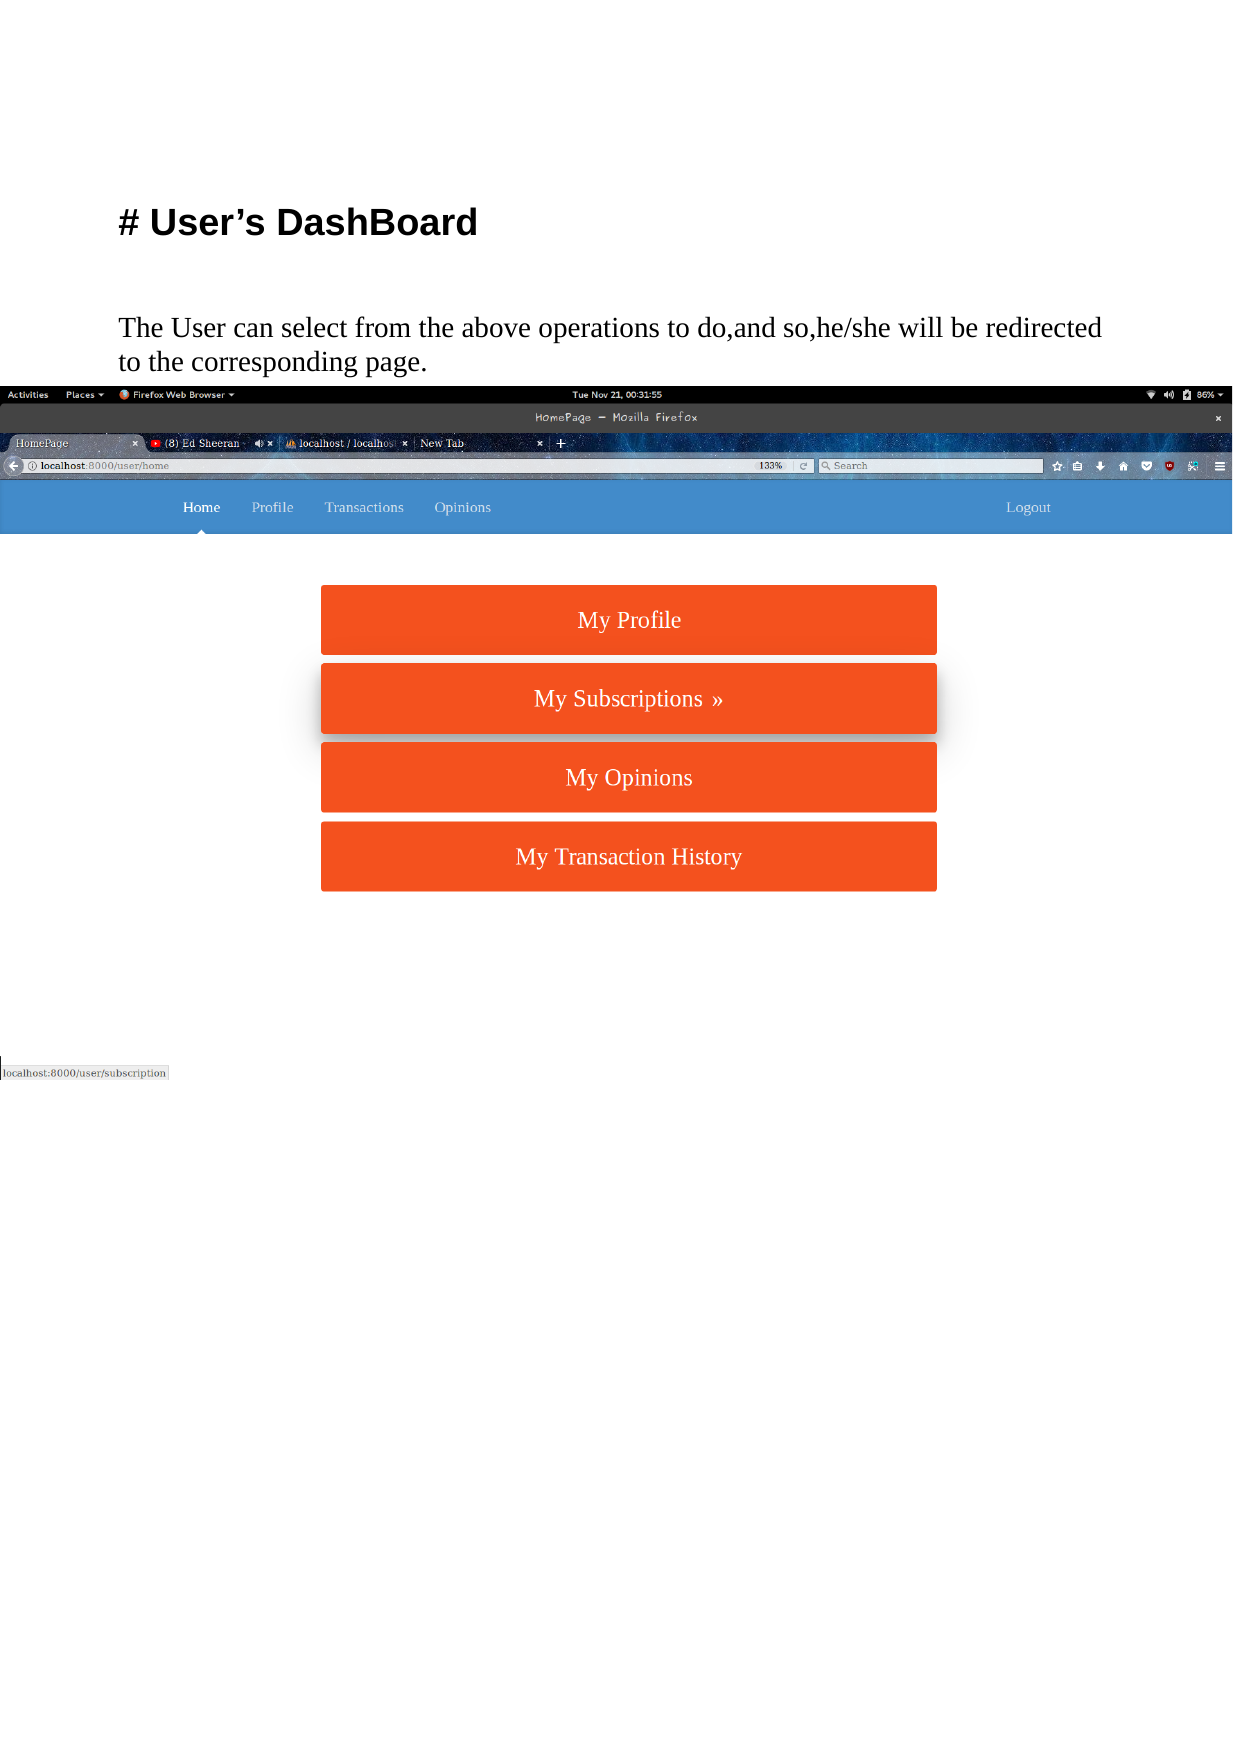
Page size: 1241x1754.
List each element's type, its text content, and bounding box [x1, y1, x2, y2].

picture [0, 386, 1233, 1080]
text The User can select from the above operations to do,and so,he/she will be redirected to the corresponding page. [118, 310, 1122, 377]
subtitle # User’s DashBoard [118, 199, 1122, 243]
